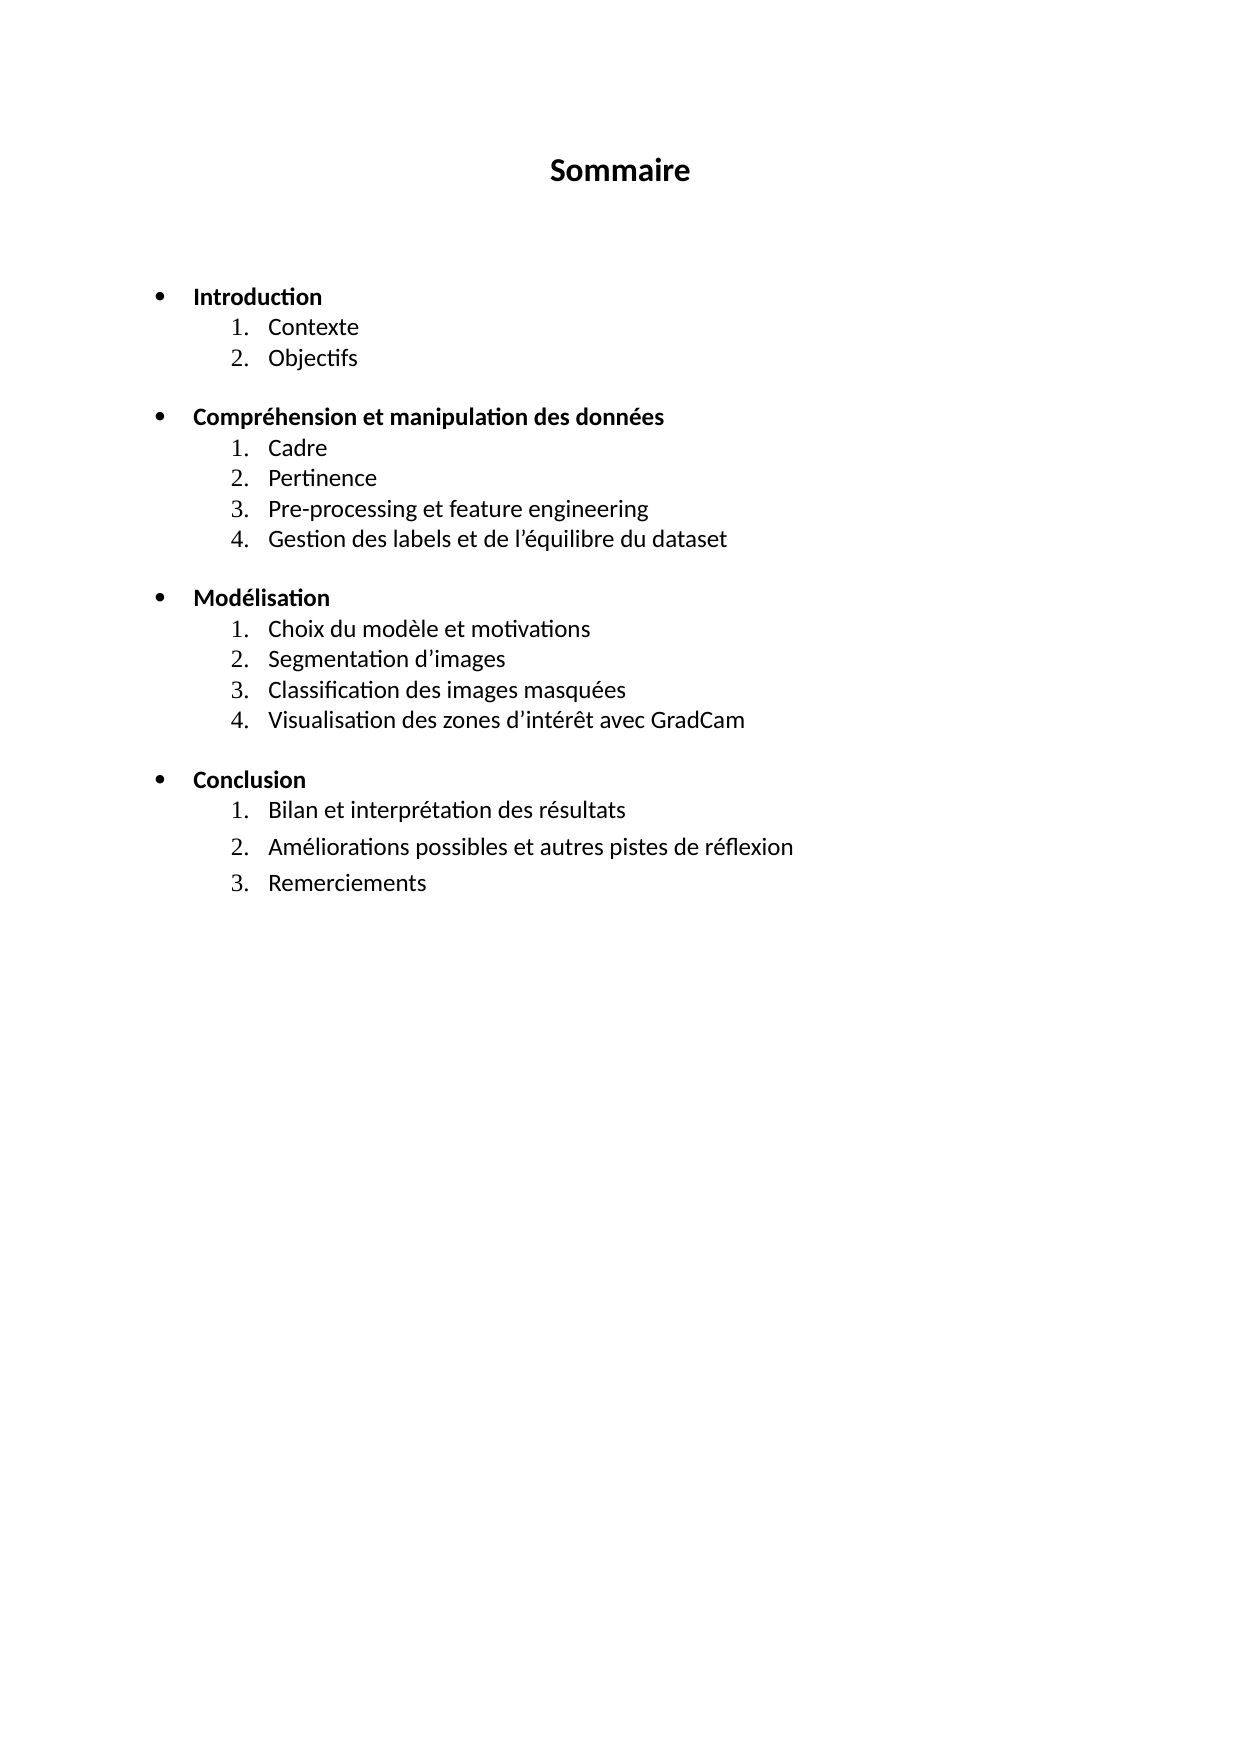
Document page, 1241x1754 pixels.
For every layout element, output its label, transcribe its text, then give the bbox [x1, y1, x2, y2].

list Bilan et interprétation des résultats [231, 794, 1122, 825]
list Modélisation [156, 583, 1122, 613]
list Objectifs [231, 342, 1122, 401]
list Choix du modèle et motivations [231, 613, 1122, 644]
list Introduction [156, 281, 1122, 311]
list Visualisation des zones d’intérêt avec GradCam [231, 705, 1122, 764]
list Pertinence [231, 462, 1122, 493]
text Sommaire [118, 149, 1122, 189]
list Compréhension et manipulation des données [156, 401, 1122, 432]
list Gestion des labels et de l’équilibre du dataset [231, 523, 1122, 583]
list Améliorations possibles et autres pistes de réflexion [231, 831, 1122, 861]
list Cadre [231, 432, 1122, 462]
list Classification des images masquées [231, 674, 1122, 705]
list Remerciements [231, 867, 1122, 898]
list Pre-processing et feature engineering [231, 493, 1122, 523]
list Segmentation d’images [231, 644, 1122, 674]
list Conclusion [156, 764, 1122, 794]
list Contexte [231, 311, 1122, 342]
